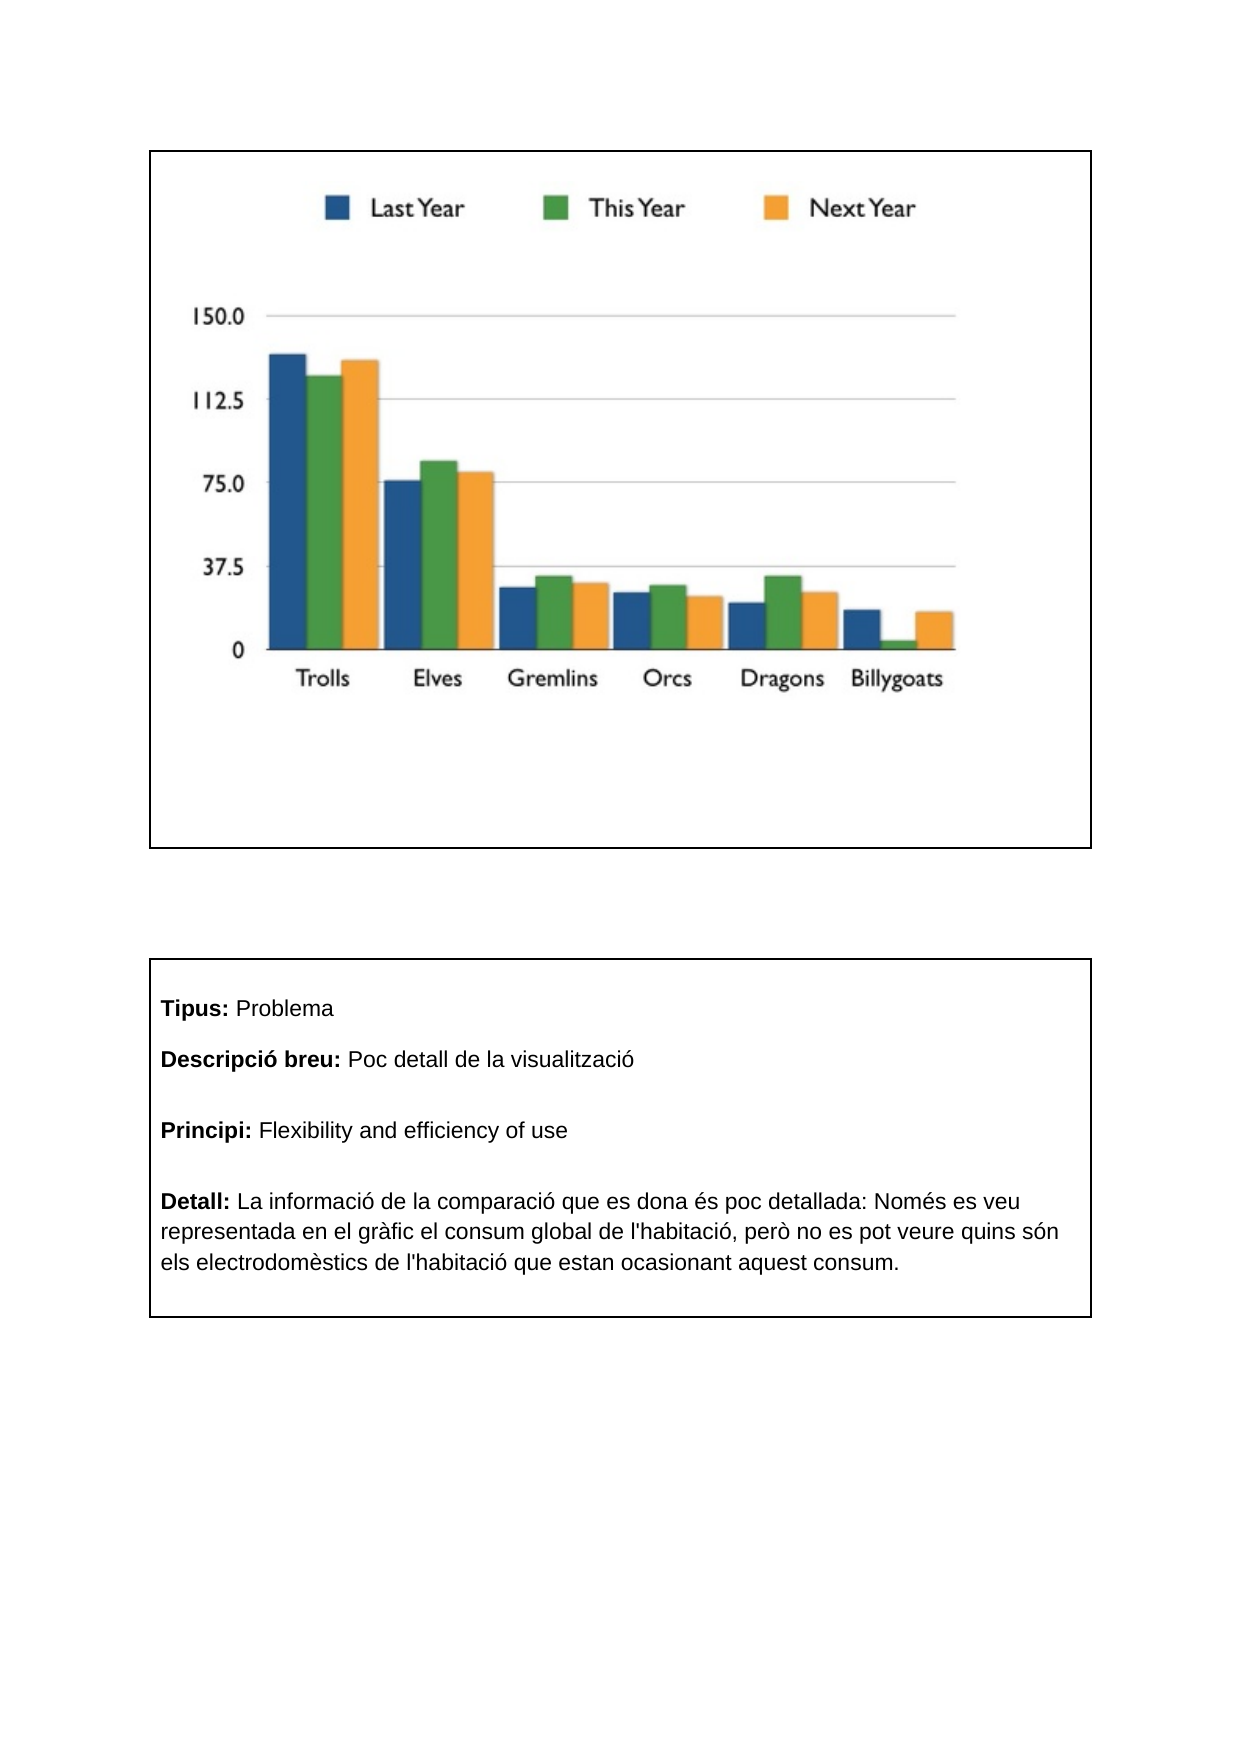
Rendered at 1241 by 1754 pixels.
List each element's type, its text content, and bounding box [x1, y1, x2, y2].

table_header [151, 152, 1090, 847]
table_header Tipus: Problema Descripció breu: Poc detall de la visualització Principi: Flexibility and efficiency of use Detall: La informació de la comparació que es dona és poc detallada: Només es veu representada en el gràfic el consum global de l'habitació, però no es pot veure quins són els electrodomèstics de l'habitació que estan ocasionant aquest consum. [151, 960, 1090, 1316]
picture [179, 181, 961, 793]
